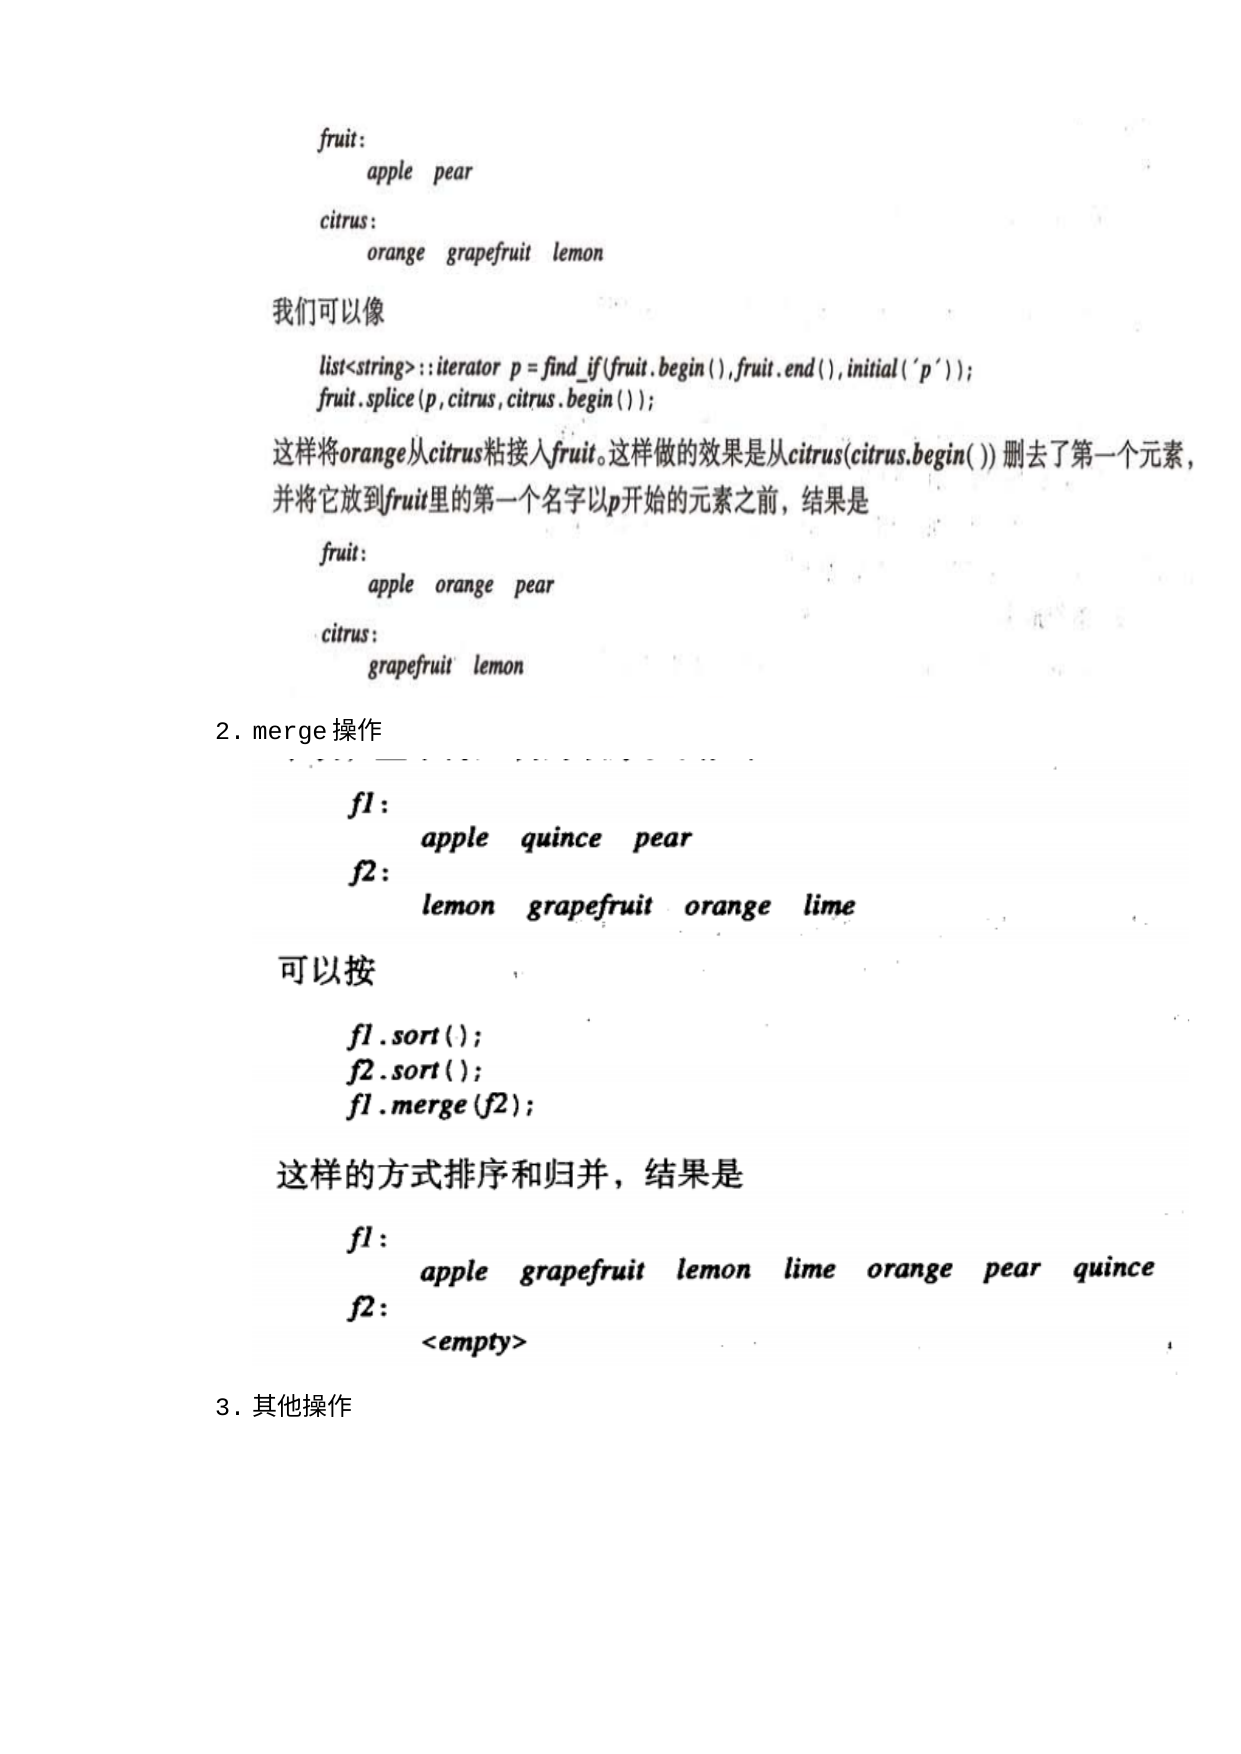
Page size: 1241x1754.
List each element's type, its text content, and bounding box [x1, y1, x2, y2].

list 其他操作 [215, 1387, 252, 1423]
picture [252, 118, 1227, 698]
list merge操作 [382, 711, 1152, 747]
list merge操作 [215, 711, 332, 747]
picture [252, 759, 1190, 1375]
list 其他操作 [352, 1387, 1152, 1423]
